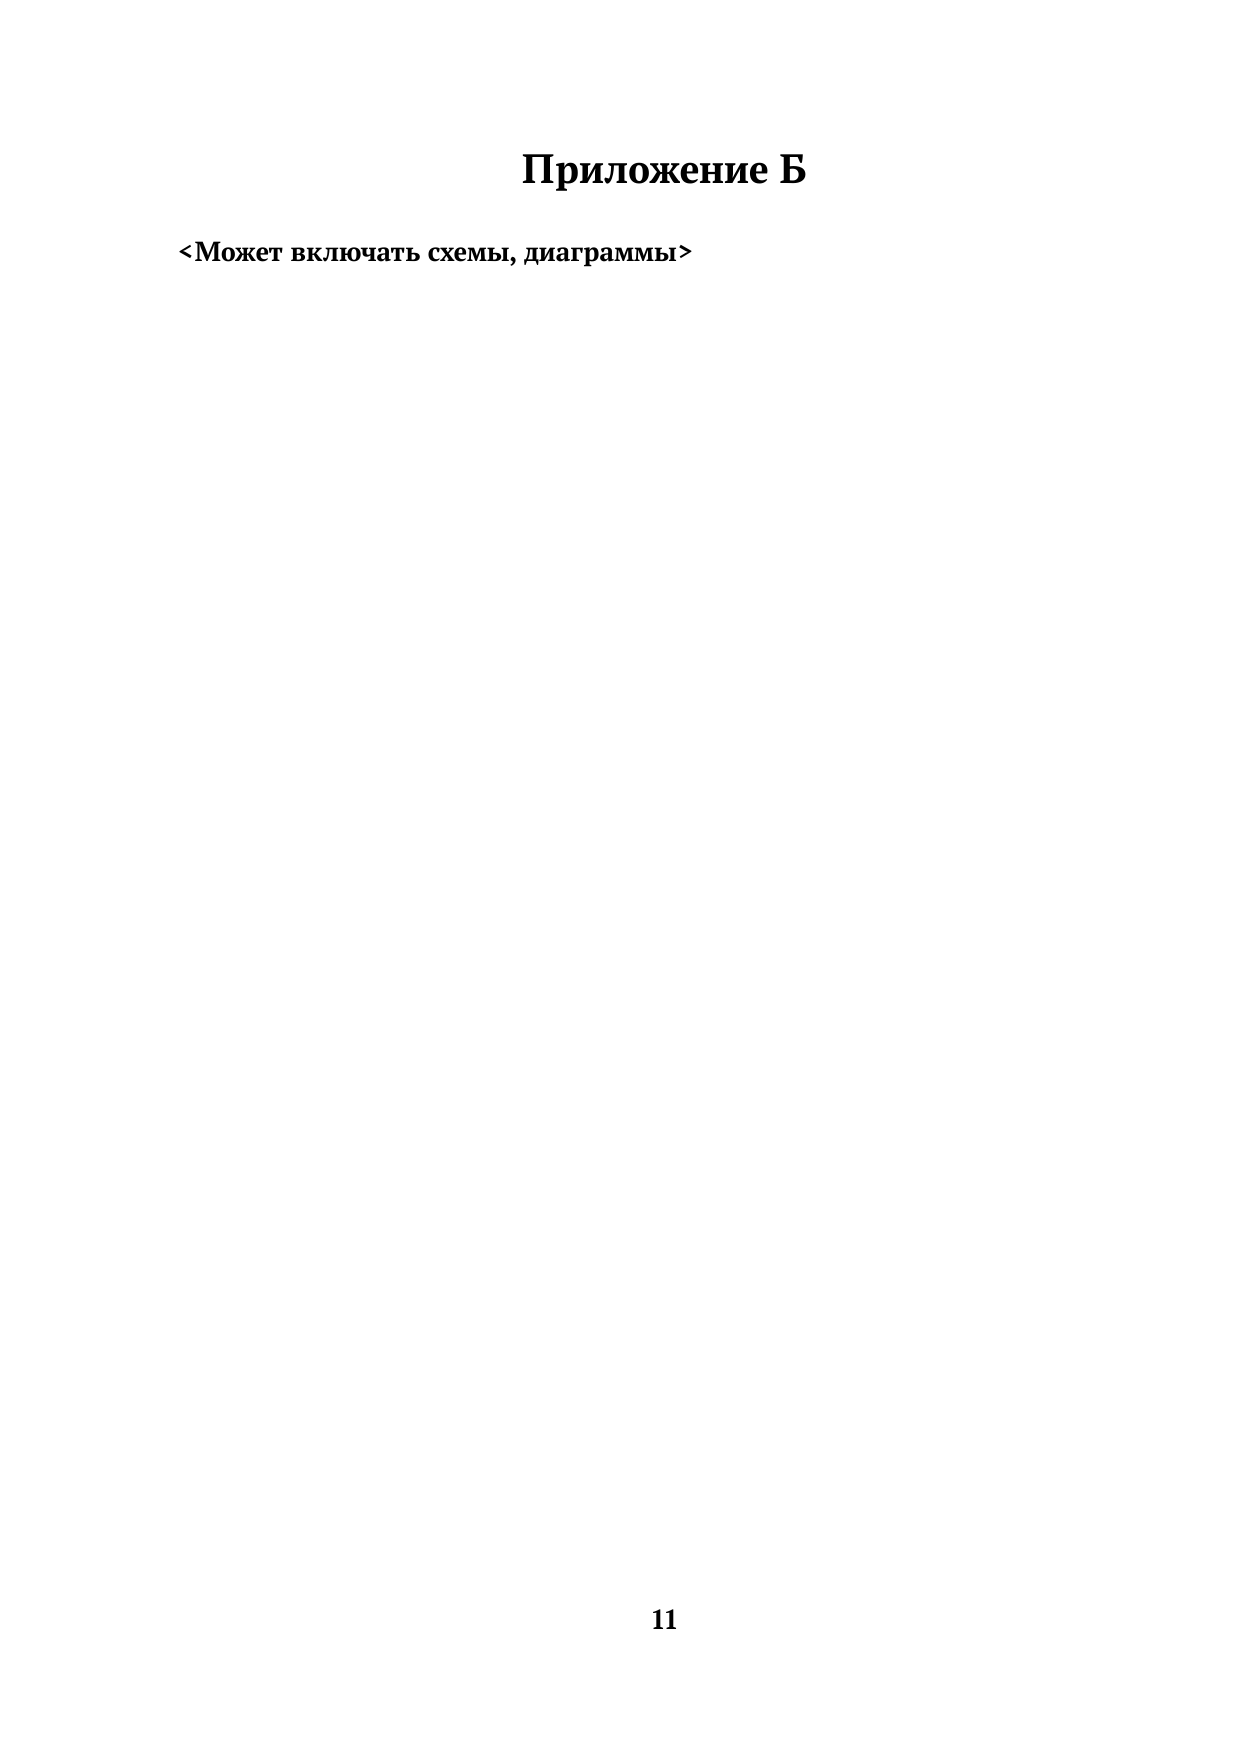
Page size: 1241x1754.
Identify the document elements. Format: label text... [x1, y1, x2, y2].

text <Может включать схемы, диаграммы> [177, 234, 1152, 268]
text Приложение Б [177, 143, 1152, 193]
